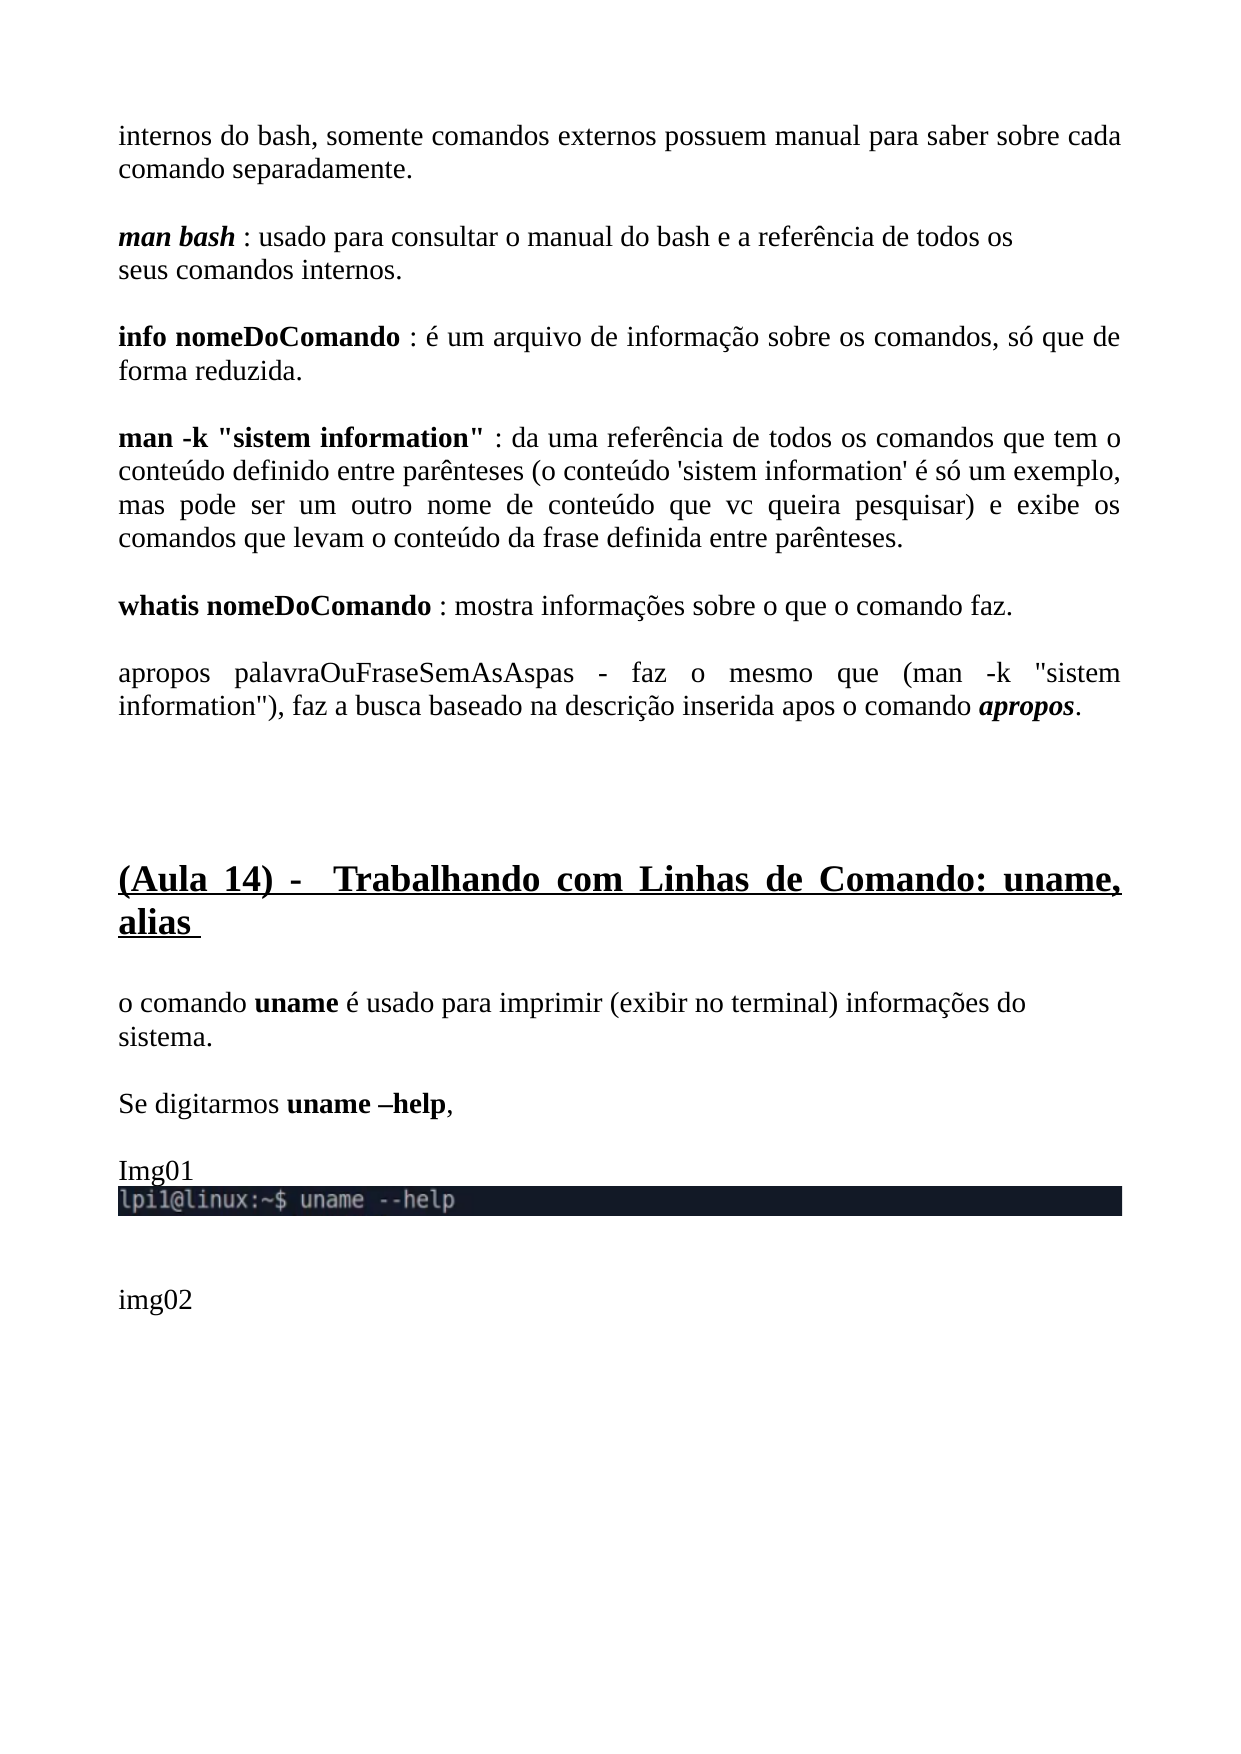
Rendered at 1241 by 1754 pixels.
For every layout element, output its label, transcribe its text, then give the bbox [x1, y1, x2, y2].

text alias [118, 895, 1122, 942]
text man -k "sistem information" : da uma referência de todos os comandos que tem o conteúdo definido entre parênteses (o conteúdo 'sistem information' é só um exemplo, mas pode ser um outro nome de conteúdo que vc queira pesquisar) e exibe os comandos que levam o conteúdo da frase definida entre parênteses. [118, 420, 1122, 554]
text info nomeDoComando : é um arquivo de informação sobre os comandos, só que de forma reduzida. [118, 319, 1122, 386]
text seus comandos internos. [118, 252, 1122, 286]
text man bash : usado para consultar o manual do bash e a referência de todos os [118, 219, 1122, 252]
text internos do bash, somente comandos externos possuem manual para saber sobre cada comando separadamente. [118, 118, 1122, 185]
text apropos palavraOuFraseSemAsAspas - faz o mesmo que (man -k "sistem information"), faz a busca baseado na descrição inserida apos o comando apropos. [118, 655, 1122, 722]
text whatis nomeDoComando : mostra informações sobre o que o comando faz. [118, 588, 1122, 621]
text Se digitarmos uname –help, [118, 1086, 1122, 1119]
text img02 [118, 1282, 1122, 1316]
text (Aula 14) - Trabalhando com Linhas de Comando: uname, [118, 856, 1122, 893]
text Img01 [118, 1153, 1122, 1186]
picture [118, 1186, 1123, 1216]
text o comando uname é usado para imprimir (exibir no terminal) informações do sistema. [118, 985, 1122, 1052]
